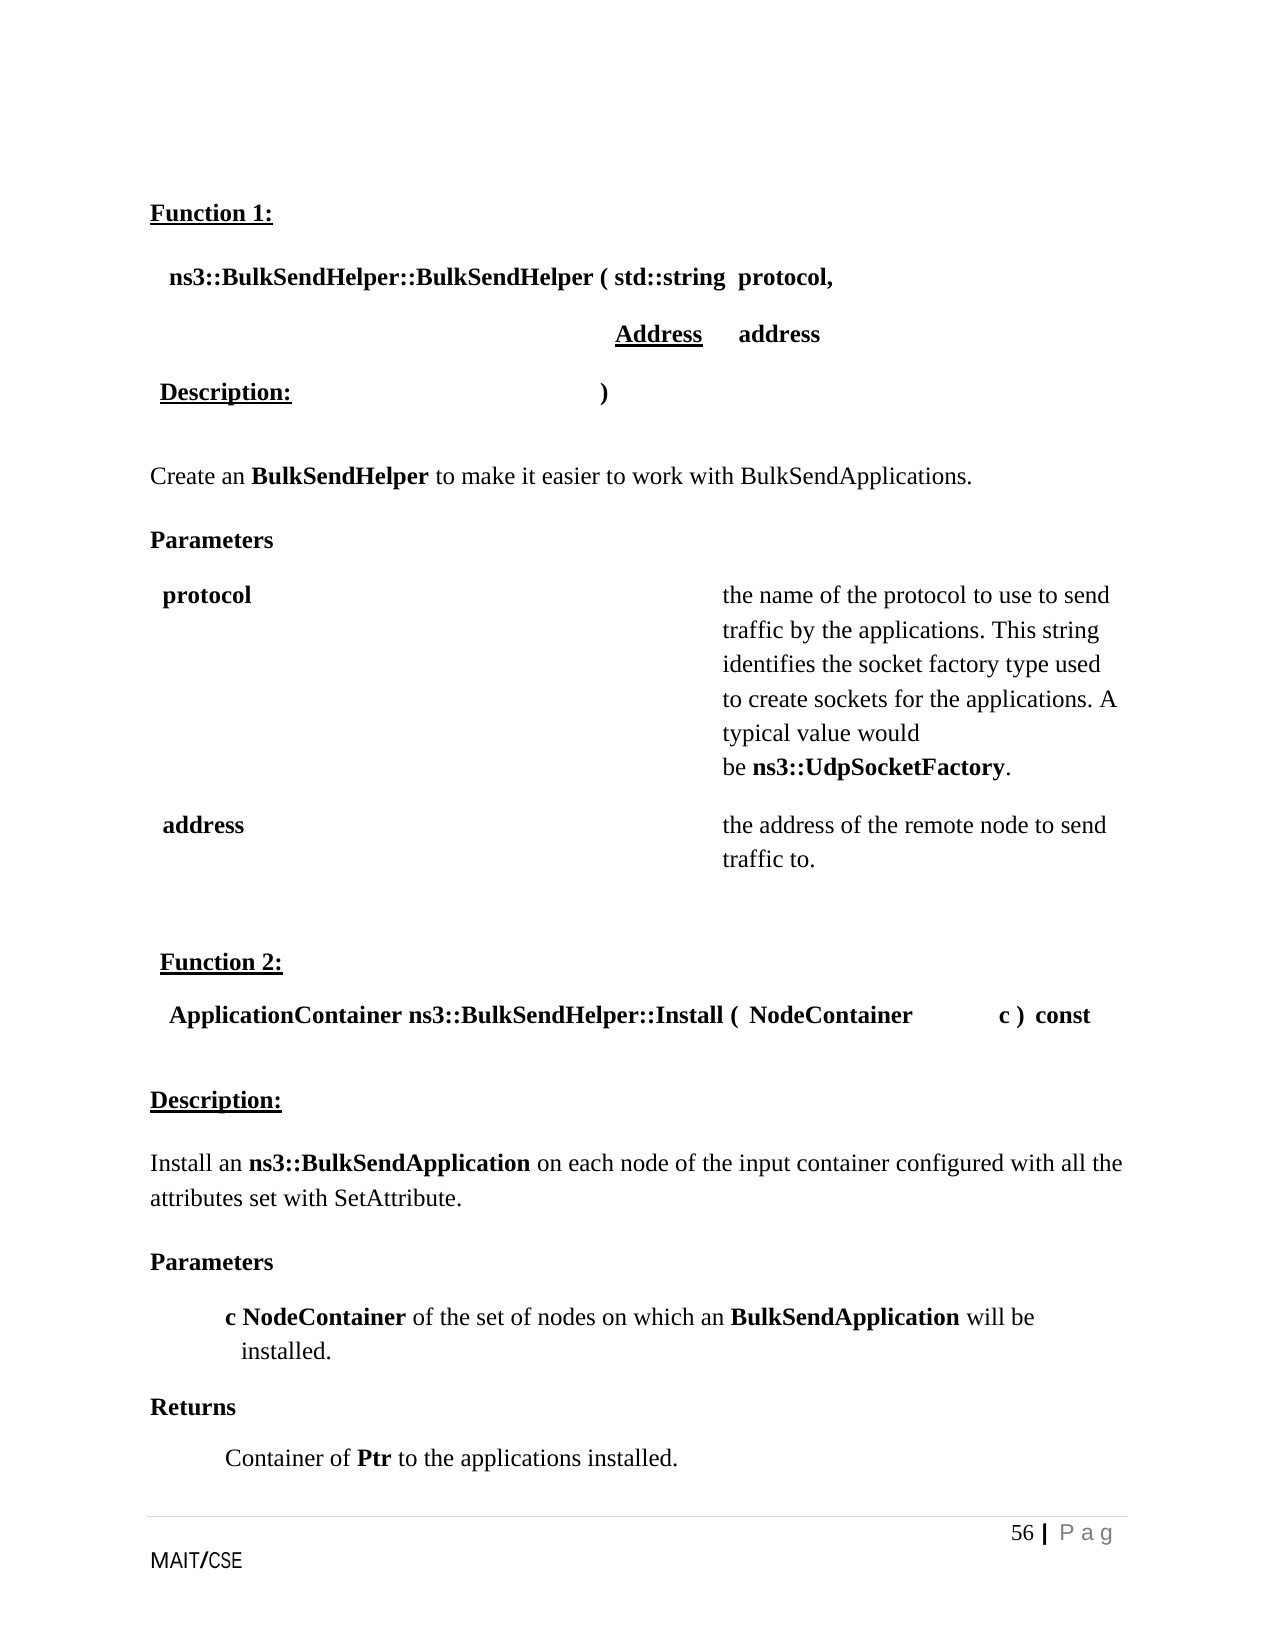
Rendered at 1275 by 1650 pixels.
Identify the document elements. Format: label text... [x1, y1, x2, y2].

text Install an ns3::BulkSendApplication on each node of the input container configured with all the attributes set with SetAttribute. [150, 1148, 1125, 1212]
subtitle Returns [150, 1392, 1212, 1420]
text ApplicationContainer ns3::BulkSendHelper::Install ( NodeContainer c ) const [169, 1000, 1212, 1029]
text Description: ) [159, 377, 1212, 405]
text Container of Ptr to the applications installed. [225, 1443, 1212, 1471]
text Description: [150, 1085, 1212, 1113]
text c NodeContainer of the set of nodes on which an BulkSendApplication will be installed. [225, 1302, 1078, 1365]
text Address address [222, 319, 1212, 348]
text address the address of the remote node to send [162, 810, 1212, 838]
text Function 2: [159, 947, 1212, 976]
text ns3::BulkSendHelper::BulkSendHelper ( std::string protocol, [169, 262, 1212, 291]
subtitle Parameters [150, 525, 1212, 554]
text protocol the name of the protocol to use to send traffic by the applications. This string identifies the socket factory type used to create sockets for the applications. A typical value would [162, 581, 1118, 747]
text Create an BulkSendHelper to make it easier to work with BulkSendApplications. [150, 461, 1212, 490]
text Function 1: [150, 198, 1212, 226]
subtitle Parameters [150, 1247, 1212, 1275]
subtitle be ns3::UdpSocketFactory. [722, 753, 1212, 781]
text traffic to. [722, 844, 1212, 873]
